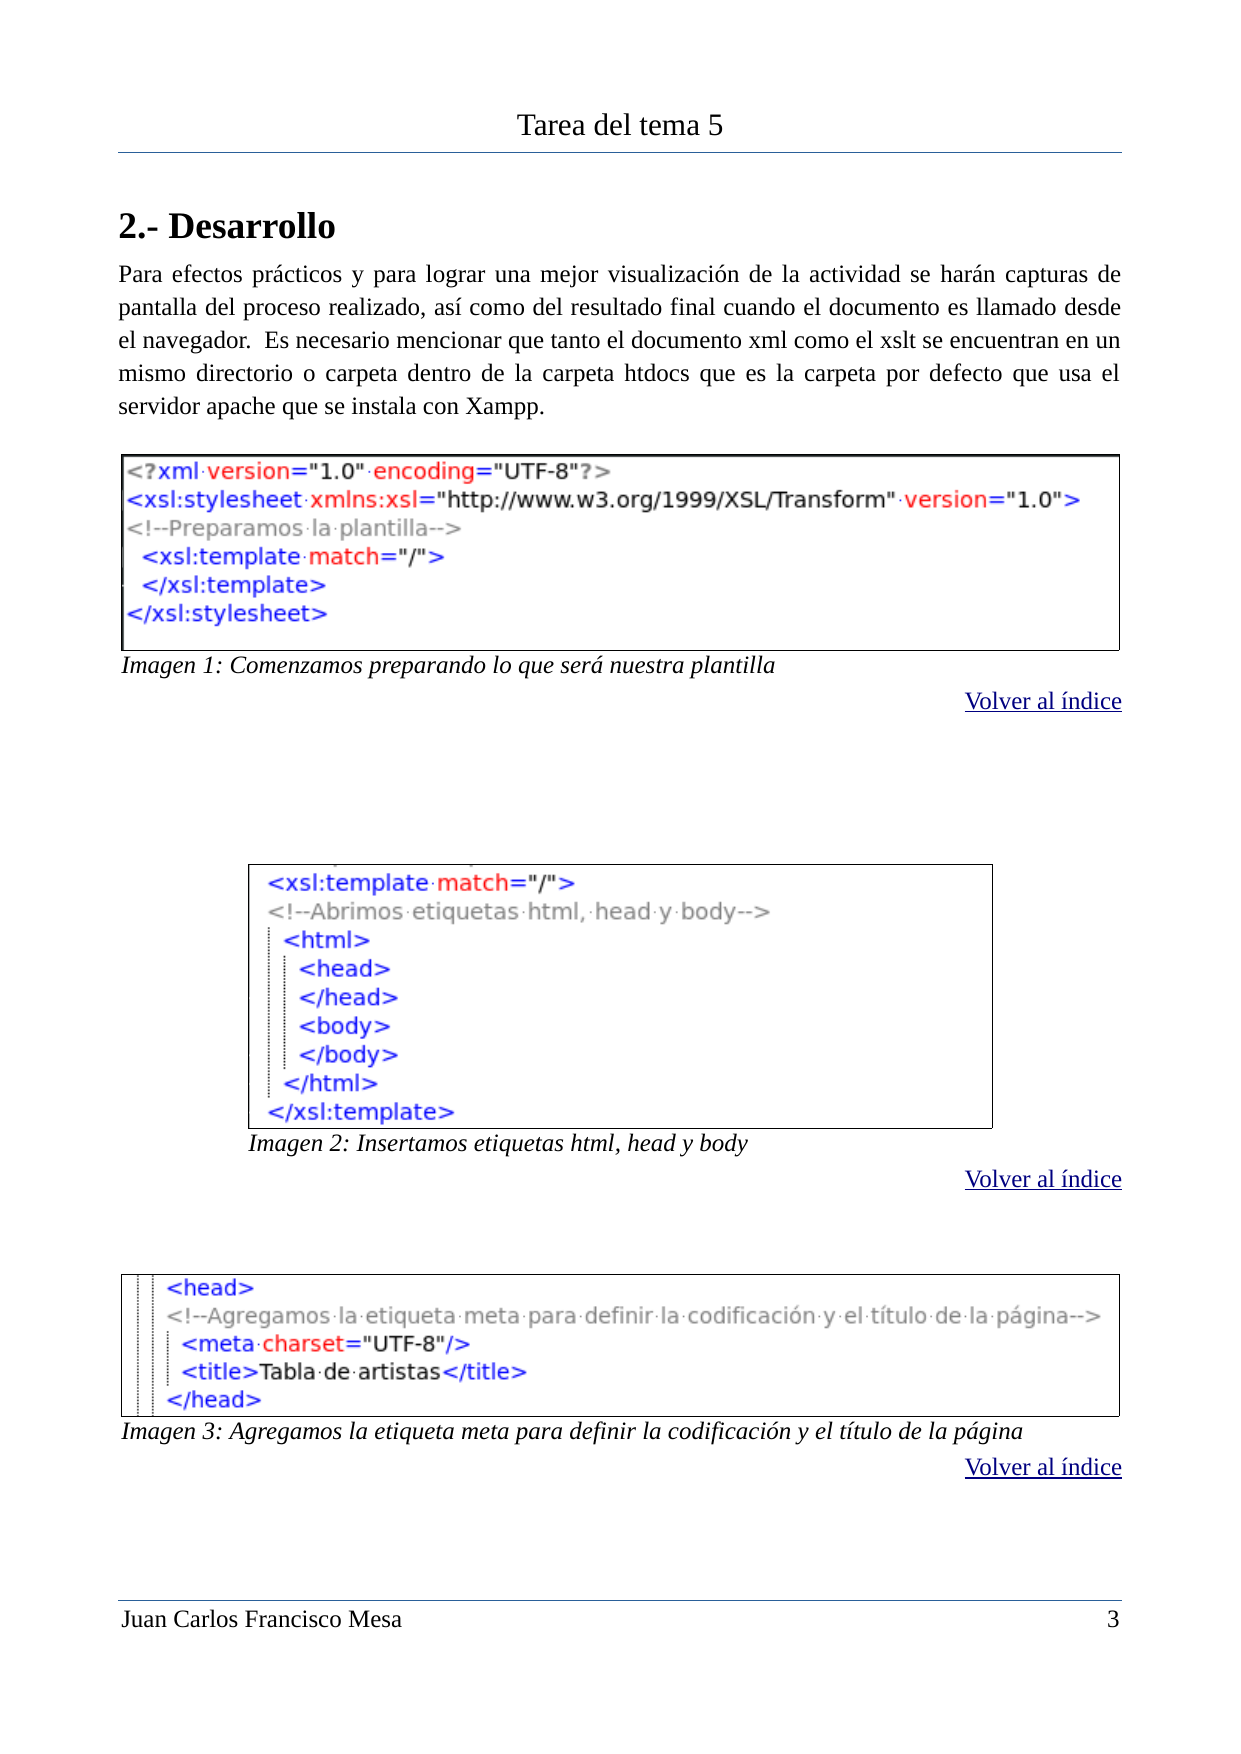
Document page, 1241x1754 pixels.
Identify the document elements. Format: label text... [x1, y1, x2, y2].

text Imagen 2: Insertamos etiquetas html, head y body [248, 1129, 992, 1156]
picture [122, 1275, 1119, 1416]
text Imagen 1: Comenzamos preparando lo que será nuestra plantilla [121, 651, 1119, 678]
text Para efectos prácticos y para lograr una mejor visualización de la actividad se harán capturas de pantalla del proceso realizado, así como del resultado final cuando el documento es llamado desde el navegador. Es necesario mencionar que tanto el documento xml como el xslt se encuentran en un mismo directorio o carpeta dentro de la carpeta htdocs que es la carpeta por defecto que usa el servidor apache que se instala con Xampp. [118, 259, 1122, 420]
text Volver al índice [118, 1259, 1122, 1481]
text Volver al índice [118, 828, 1122, 1192]
text Imagen 3: Agregamos la etiqueta meta para definir la codificación y el título de la página [121, 1417, 1119, 1445]
picture [122, 455, 1119, 650]
picture [249, 865, 992, 1128]
subtitle 2.- Desarrollo [118, 204, 1122, 247]
text Volver al índice [118, 439, 1122, 714]
